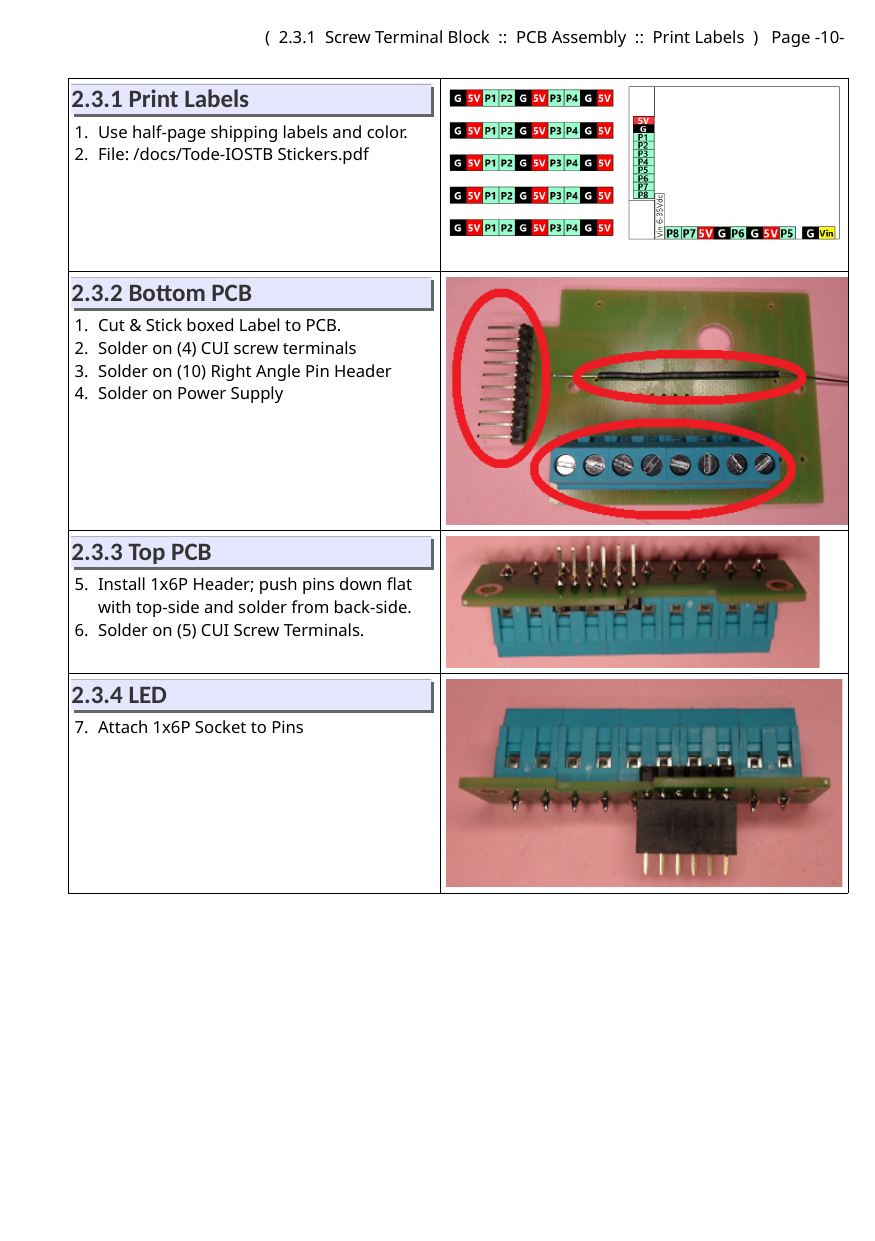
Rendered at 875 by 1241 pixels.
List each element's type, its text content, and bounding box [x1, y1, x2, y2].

table_header [441, 79, 848, 271]
table_cell Top PCB Install 1x6P Header; push pins down flat with top-side and solder from back-side. Solder on (5) CUI Screw Terminals. [69, 531, 440, 673]
table_cell [441, 531, 848, 673]
table_cell [441, 272, 848, 530]
table_cell LED Attach 1x6P Socket to Pins [69, 674, 440, 893]
table_header Print Labels Use half-page shipping labels and color. File: /docs/Tode-IOSTB Stickers.pdf [69, 79, 440, 271]
table_cell Bottom PCB Cut & Stick boxed Label to PCB. Solder on (4) CUI screw terminals Solder on (10) Right Angle Pin Header Solder on Power Supply [69, 272, 440, 530]
table_cell [441, 674, 848, 893]
